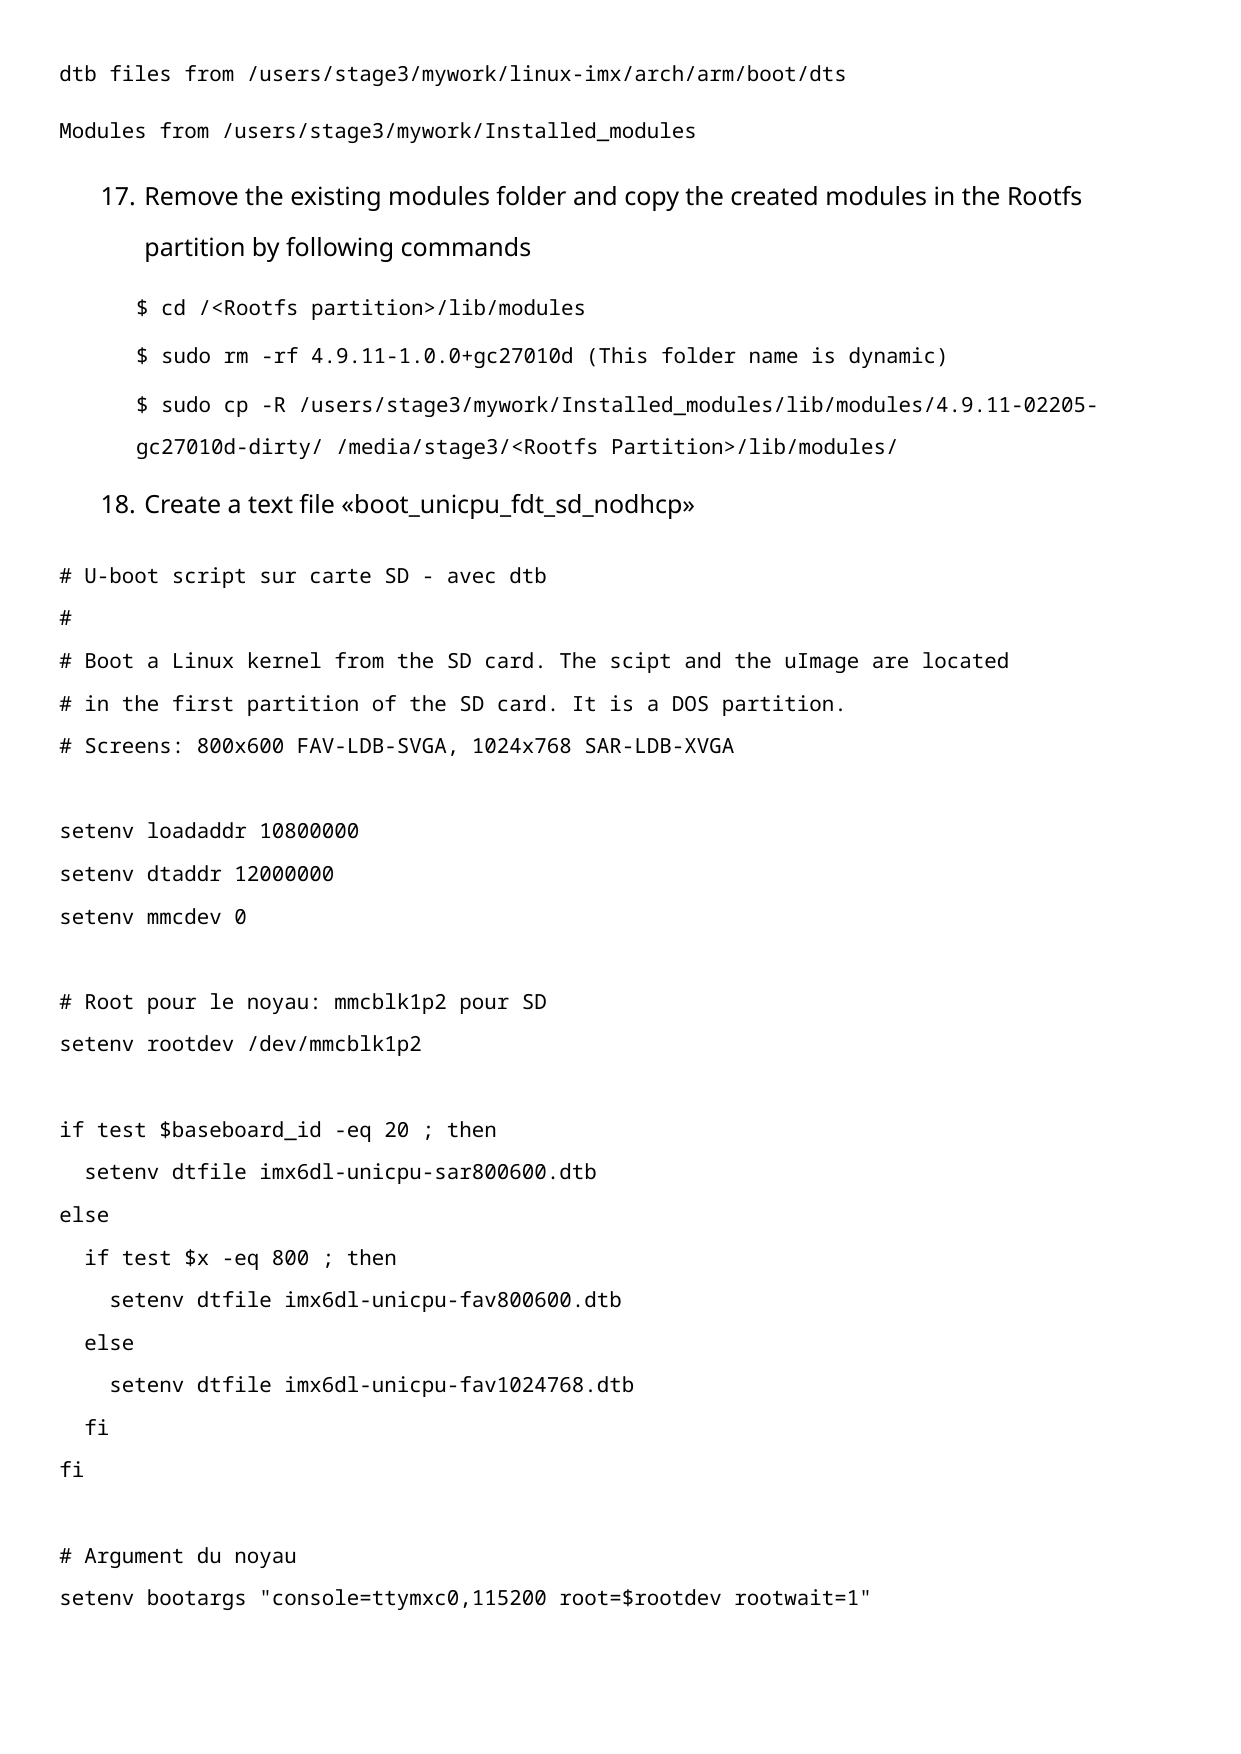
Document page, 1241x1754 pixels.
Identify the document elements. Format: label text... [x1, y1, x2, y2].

text setenv rootdev /dev/mmcblk1p2 [59, 1029, 1181, 1058]
text setenv bootargs "console=ttymxc0,115200 root=$rootdev rootwait=1" [59, 1583, 1181, 1612]
text setenv dtfile imx6dl-unicpu-sar800600.dtb [59, 1157, 1181, 1186]
text if test $baseboard_id -eq 20 ; then [59, 1115, 1181, 1143]
list Create a text file «boot_unicpu_fdt_sd_nodhcp» [100, 487, 1181, 521]
text Modules from /users/stage3/mywork/Installed_modules [59, 116, 1181, 144]
text setenv mmcdev 0 [59, 902, 1181, 930]
text # in the first partition of the SD card. It is a DOS partition. [59, 689, 1181, 717]
text $ sudo cp -R /users/stage3/mywork/Installed_modules/lib/modules/4.9.11-02205-gc27010d-dirty/ /media/stage3/<Rootfs Partition>/lib/modules/ [136, 390, 1181, 461]
text # U-boot script sur carte SD - avec dtb [59, 561, 1181, 589]
text else [59, 1328, 1181, 1356]
text setenv dtaddr 12000000 [59, 859, 1181, 888]
text # Root pour le noyau: mmcblk1p2 pour SD [59, 987, 1181, 1015]
text if test $x -eq 800 ; then [59, 1243, 1181, 1271]
text $ cd /<Rootfs partition>/lib/modules [136, 293, 1181, 321]
text dtb files from /users/stage3/mywork/linux-imx/arch/arm/boot/dts [59, 59, 1181, 87]
text else [59, 1200, 1181, 1228]
text setenv loadaddr 10800000 [59, 817, 1181, 845]
text setenv dtfile imx6dl-unicpu-fav1024768.dtb [59, 1370, 1181, 1399]
text # Argument du noyau [59, 1541, 1181, 1569]
text fi [59, 1456, 1181, 1484]
text fi [59, 1413, 1181, 1441]
text setenv dtfile imx6dl-unicpu-fav800600.dtb [59, 1285, 1181, 1314]
list Remove the existing modules folder and copy the created modules in the Rootfs partition by following commands [100, 179, 1181, 264]
text # [59, 603, 1181, 632]
text $ sudo rm -rf 4.9.11-1.0.0+gc27010d (This folder name is dynamic) [136, 341, 1181, 370]
text # Boot a Linux kernel from the SD card. The scipt and the uImage are located [59, 646, 1181, 674]
text # Screens: 800x600 FAV-LDB-SVGA, 1024x768 SAR-LDB-XVGA [59, 731, 1181, 760]
